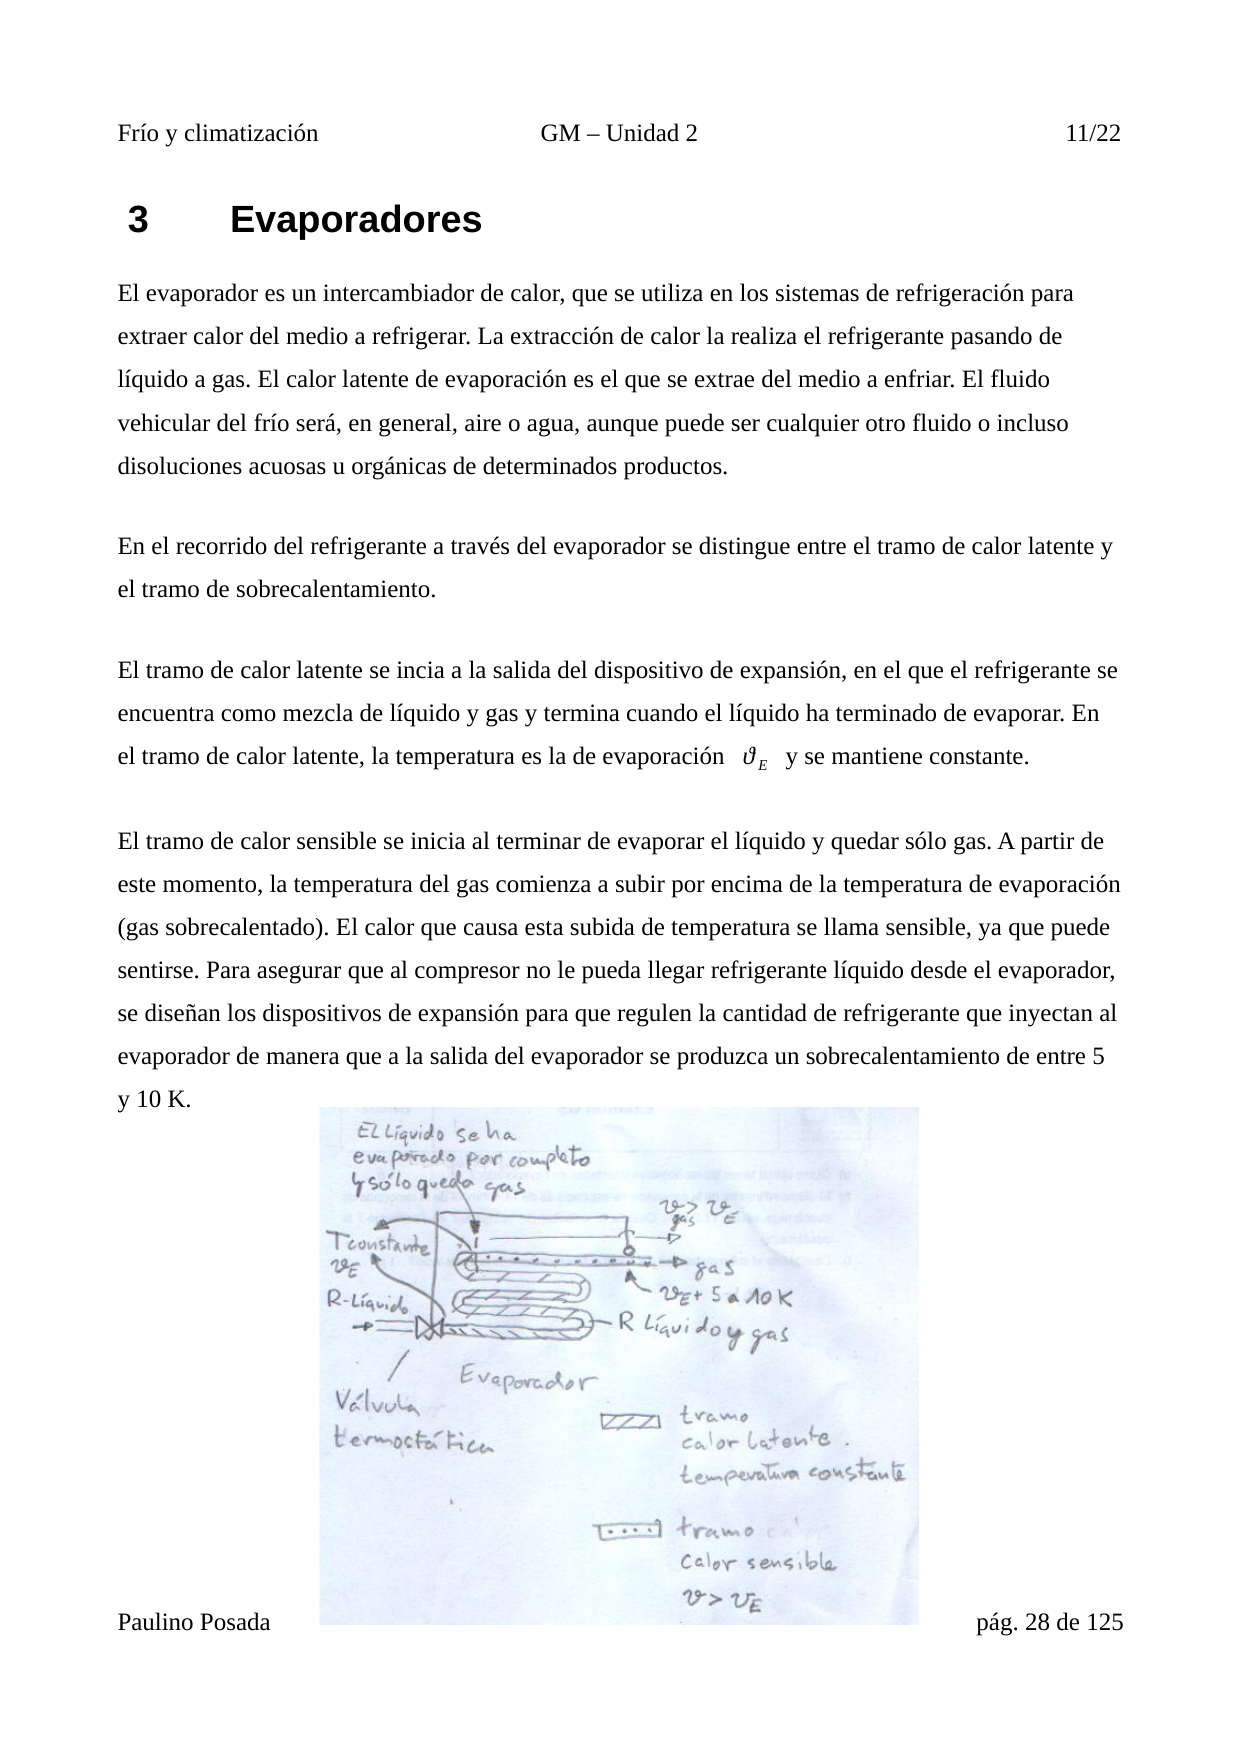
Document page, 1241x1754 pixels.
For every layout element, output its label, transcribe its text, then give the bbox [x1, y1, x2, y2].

text El evaporador es un intercambiador de calor, que se utiliza en los sistemas de refrigeración para extraer calor del medio a refrigerar. La extracción de calor la realiza el refrigerante pasando de líquido a gas. El calor latente de evaporación es el que se extrae del medio a enfriar. El fluido vehicular del frío será, en general, aire o agua, aunque puede ser cualquier otro fluido o incluso disoluciones acuosas u orgánicas de determinados productos. [117, 278, 1123, 479]
text El tramo de calor sensible se inicia al terminar de evaporar el líquido y quedar sólo gas. A partir de este momento, la temperatura del gas comienza a subir por encima de la temperatura de evaporación (gas sobrecalentado). El calor que causa esta subida de temperatura se llama sensible, ya que puede sentirse. Para asegurar que al compresor no le pueda llegar refrigerante líquido desde el evaporador, se diseñan los dispositivos de expansión para que regulen la cantidad de refrigerante que inyectan al evaporador de manera que a la salida del evaporador se produzca un sobrecalentamiento de entre 5 y 10 K. [117, 826, 1123, 1113]
text En el recorrido del refrigerante a través del evaporador se distingue entre el tramo de calor latente y el tramo de sobrecalentamiento. [117, 531, 1123, 603]
text El tramo de calor latente se incia a la salida del dispositivo de expansión, en el que el refrigerante se encuentra como mezcla de líquido y gas y termina cuando el líquido ha terminado de evaporar. En el tramo de calor latente, la temperatura es la de evaporacióny se mantiene constante. [117, 655, 1123, 774]
subtitle Evaporadores [117, 197, 1123, 241]
picture [319, 1107, 920, 1625]
